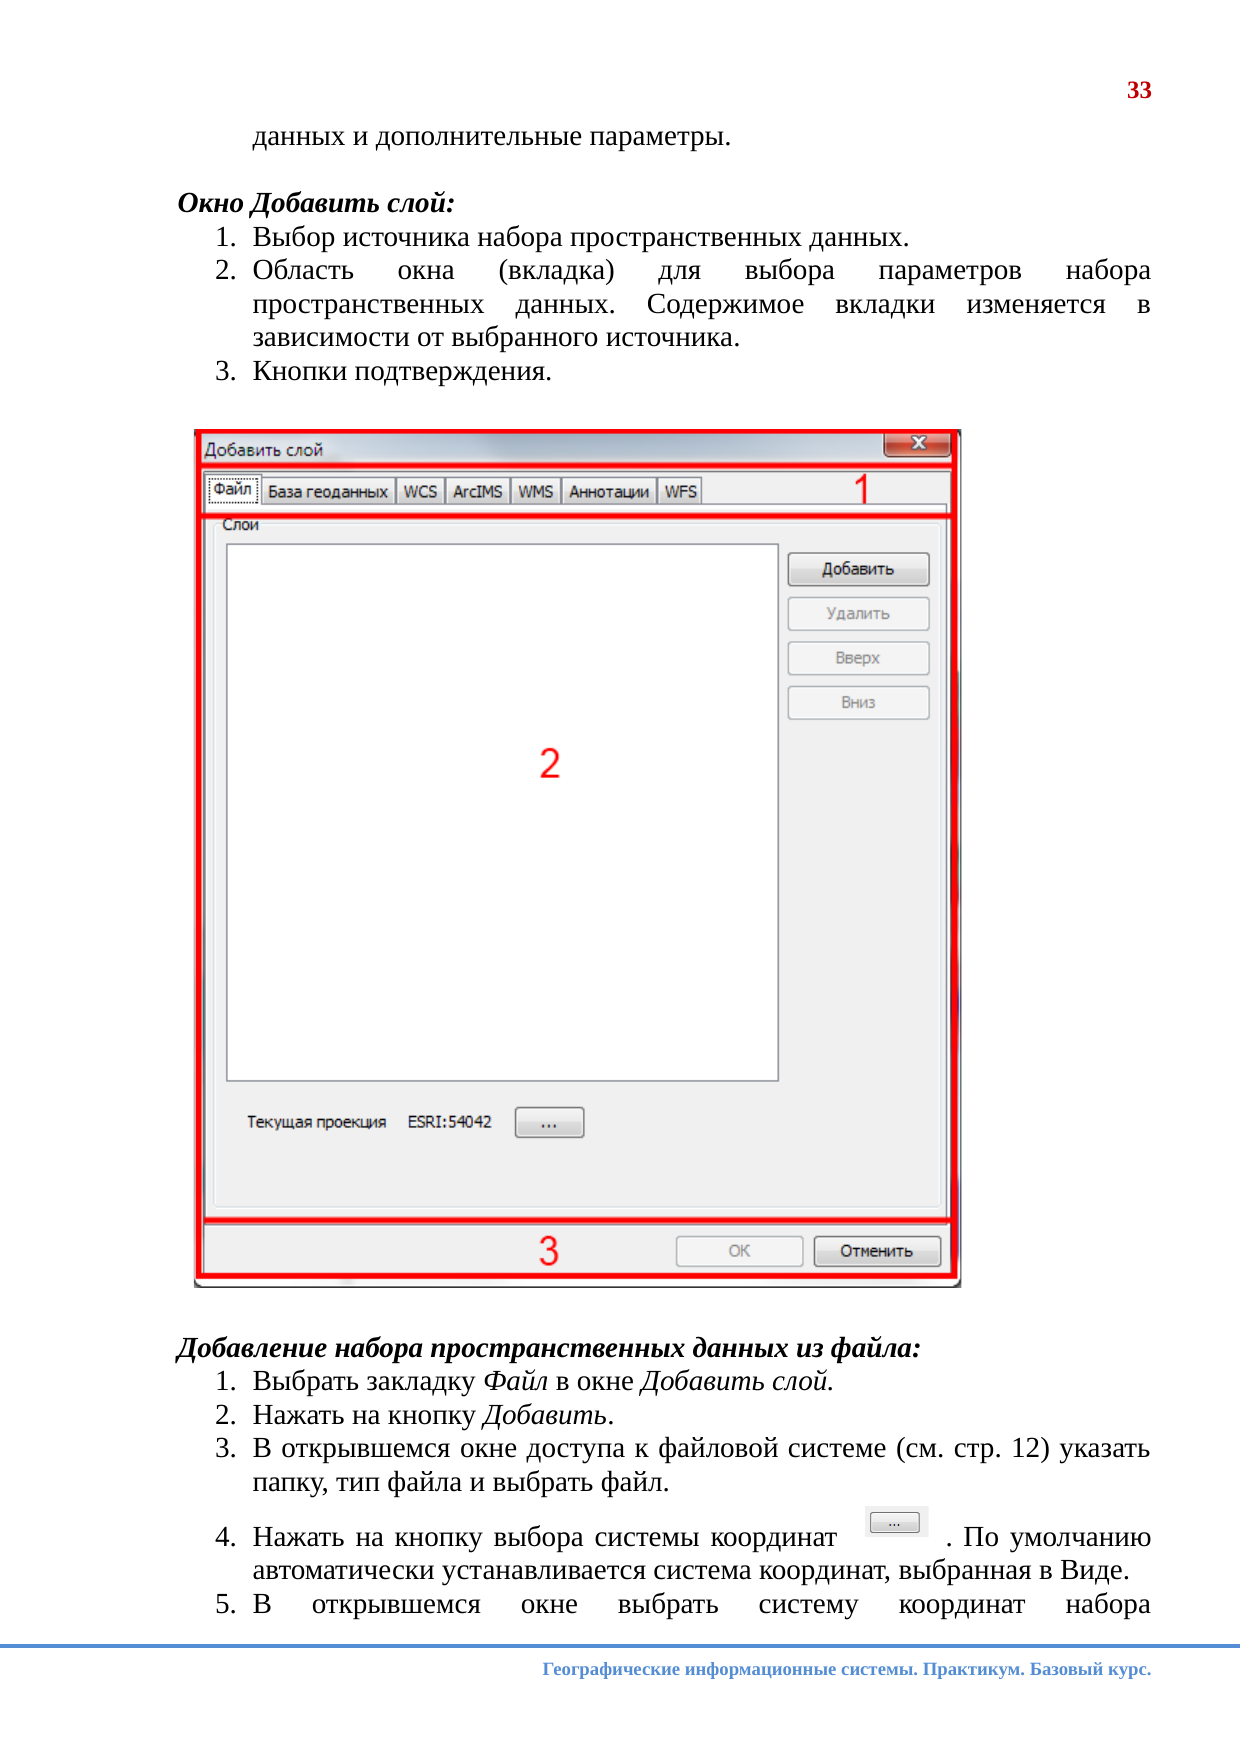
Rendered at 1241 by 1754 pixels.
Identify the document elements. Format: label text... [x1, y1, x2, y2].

text Добавление набора пространственных данных из файла: [177, 1330, 1152, 1363]
list В открывшемся окне выбрать систему координат набора [215, 1586, 1152, 1619]
list Выбрать закладку Файл в окне Добавить слой. [215, 1363, 1152, 1397]
list Нажать на кнопку выбора системы координат . По умолчанию автоматически устанавливается система координат, выбранная в Виде. [215, 1497, 1152, 1586]
list В открывшемся окне доступа к файловой системе (см. стр. 12) указать папку, тип файла и выбрать файл. [215, 1430, 1152, 1497]
picture [193, 429, 962, 1288]
list Область окна (вкладка) для выбора параметров набора пространственных данных. Содержимое вкладки изменяется в зависимости от выбранного источника. [215, 252, 1152, 353]
list данных и дополнительные параметры. [215, 118, 1152, 152]
list Выбор источника набора пространственных данных. [215, 219, 1152, 252]
text Окно Добавить слой: [177, 185, 1152, 219]
picture [865, 1506, 929, 1537]
list Кнопки подтверждения. [215, 353, 1152, 386]
list Нажать на кнопку Добавить. [215, 1397, 1152, 1430]
